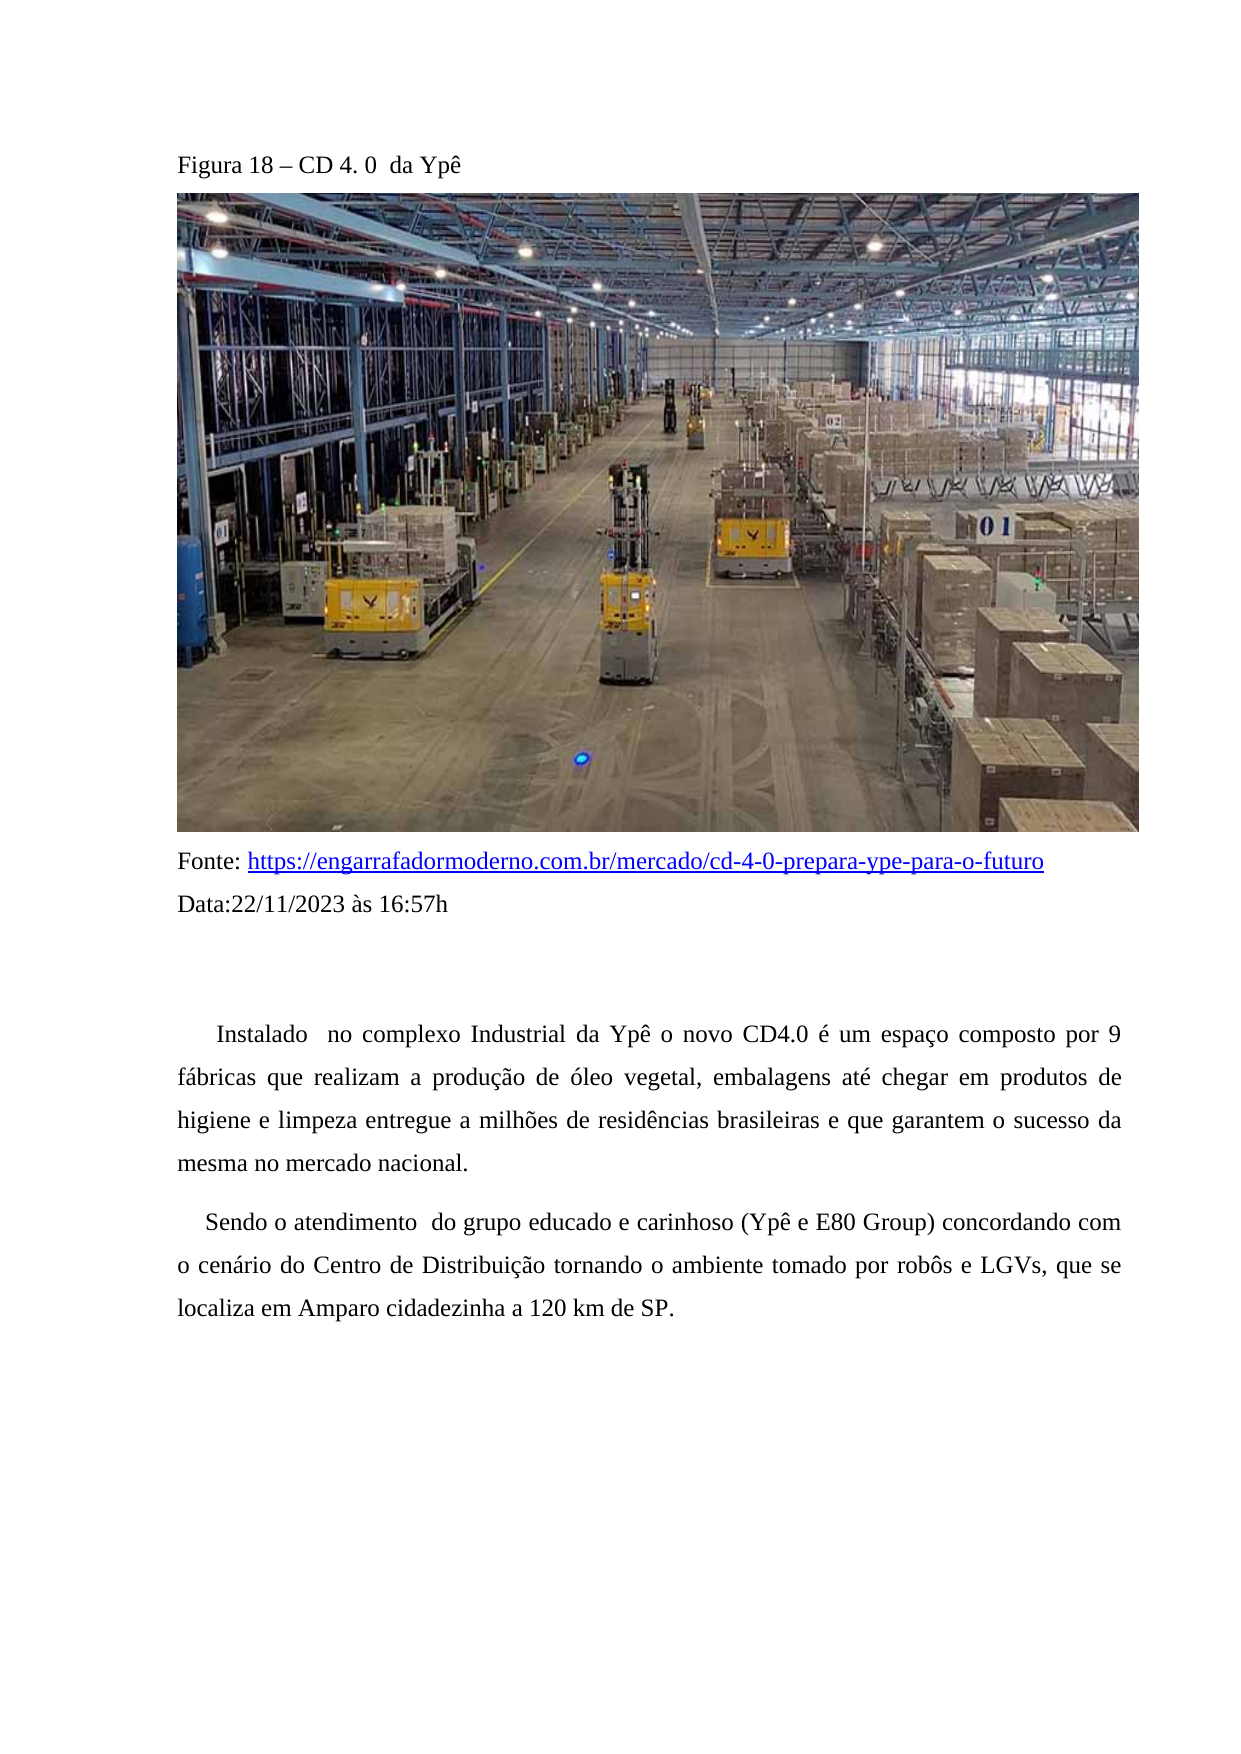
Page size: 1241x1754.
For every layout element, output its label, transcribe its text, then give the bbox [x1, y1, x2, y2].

text Fonte: https://engarrafadormoderno.com.br/mercado/cd-4-0-prepara-ype-para-o-futuro [177, 846, 1123, 875]
text Sendo o atendimento do grupo educado e carinhoso (Ypê e E80 Group) concordando com o cenário do Centro de Distribuição tornando o ambiente tomado por robôs e LGVs, que se localiza em Amparo cidadezinha a 120 km de SP. [177, 1207, 1123, 1322]
picture [177, 193, 1139, 832]
text Figura 18 – CD 4. 0 da Ypê [177, 150, 1123, 179]
text Instalado no complexo Industrial da Ypê o novo CD4.0 é um espaço composto por 9 fábricas que realizam a produção de óleo vegetal, embalagens até chegar em produtos de higiene e limpeza entregue a milhões de residências brasileiras e que garantem o sucesso da mesma no mercado nacional. [177, 1019, 1123, 1177]
text Data:22/11/2023 às 16:57h [177, 889, 1123, 918]
